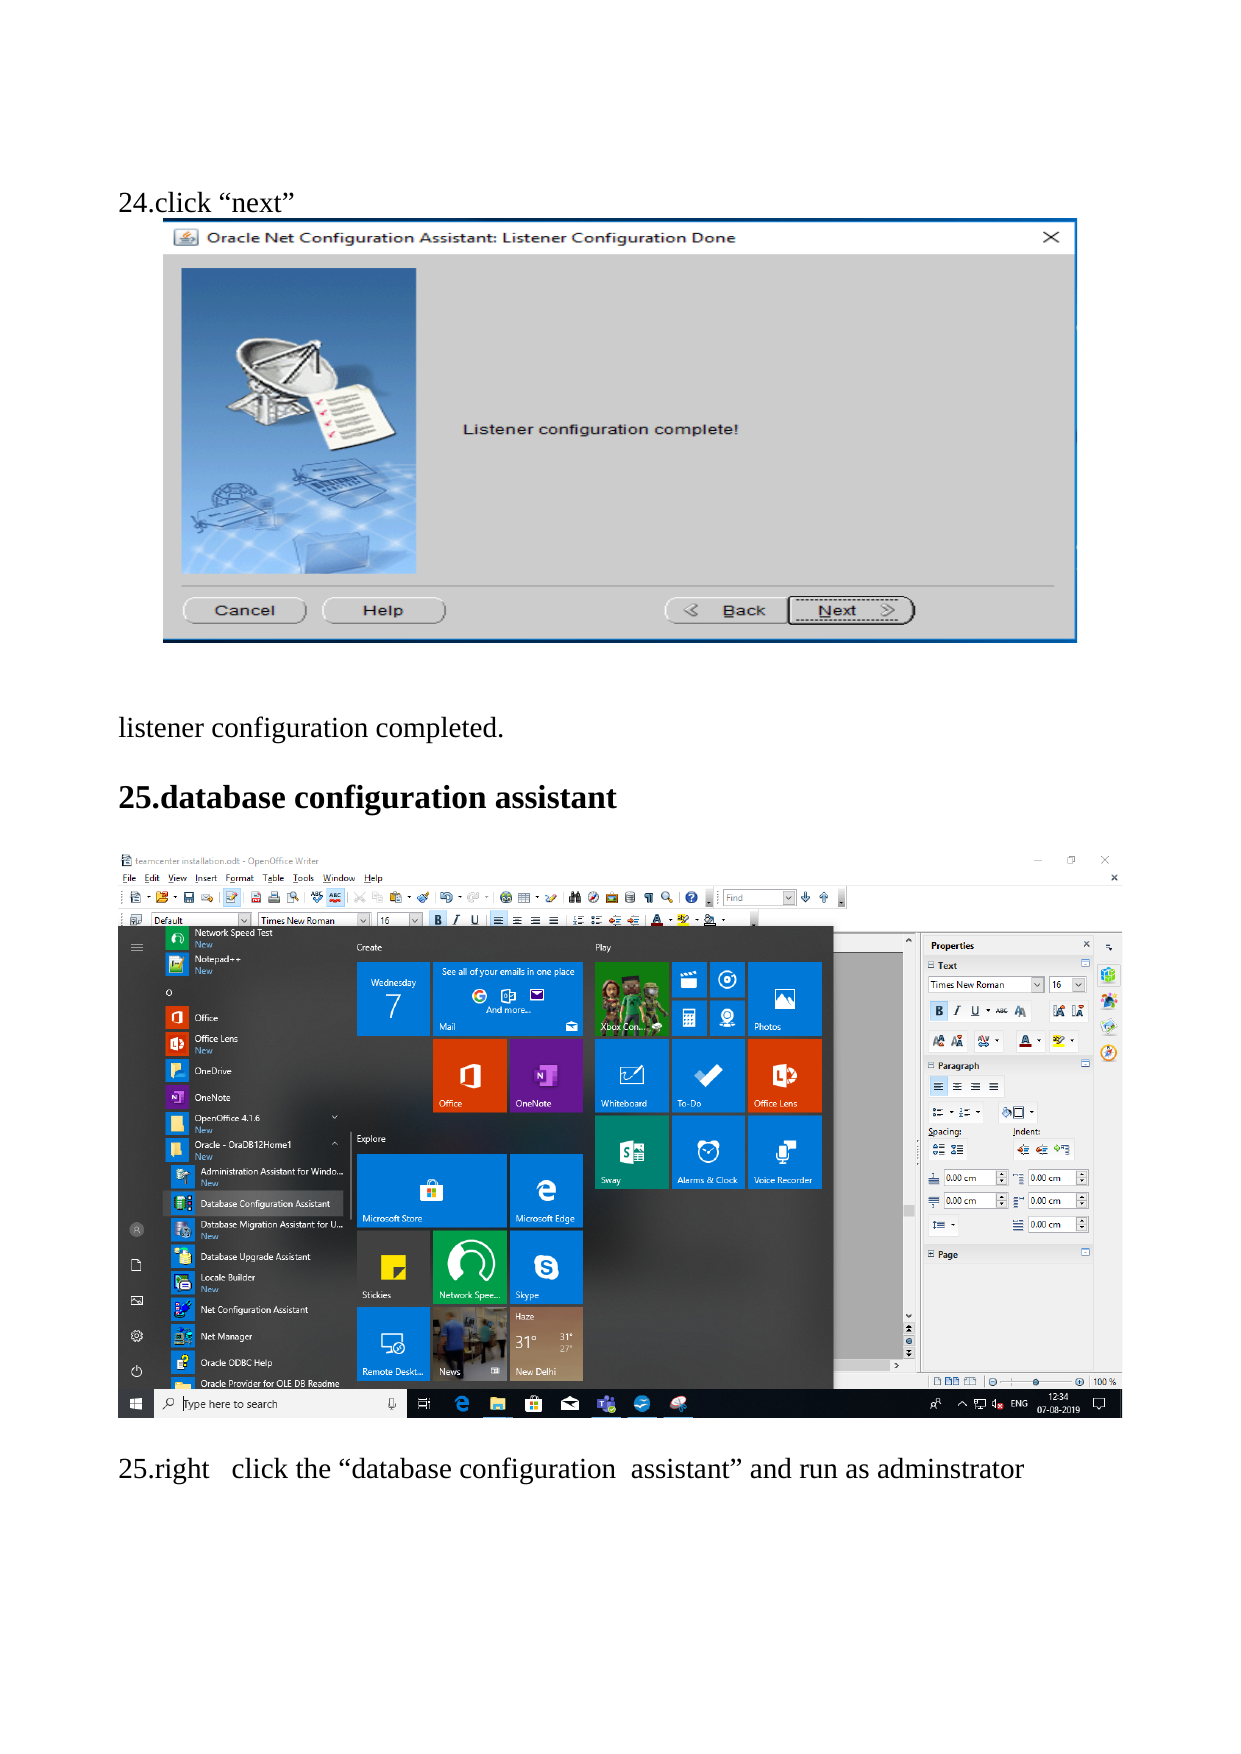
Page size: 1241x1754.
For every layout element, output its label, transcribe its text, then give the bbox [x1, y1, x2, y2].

text 25.database configuration assistant [118, 777, 1122, 816]
text 24.click “next” [118, 185, 1122, 219]
picture [163, 218, 1078, 643]
text 25.right click the “database configuration assistant” and run as adminstrator [118, 1451, 1122, 1484]
picture [118, 853, 1123, 1418]
text listener configuration completed. [118, 710, 1122, 744]
